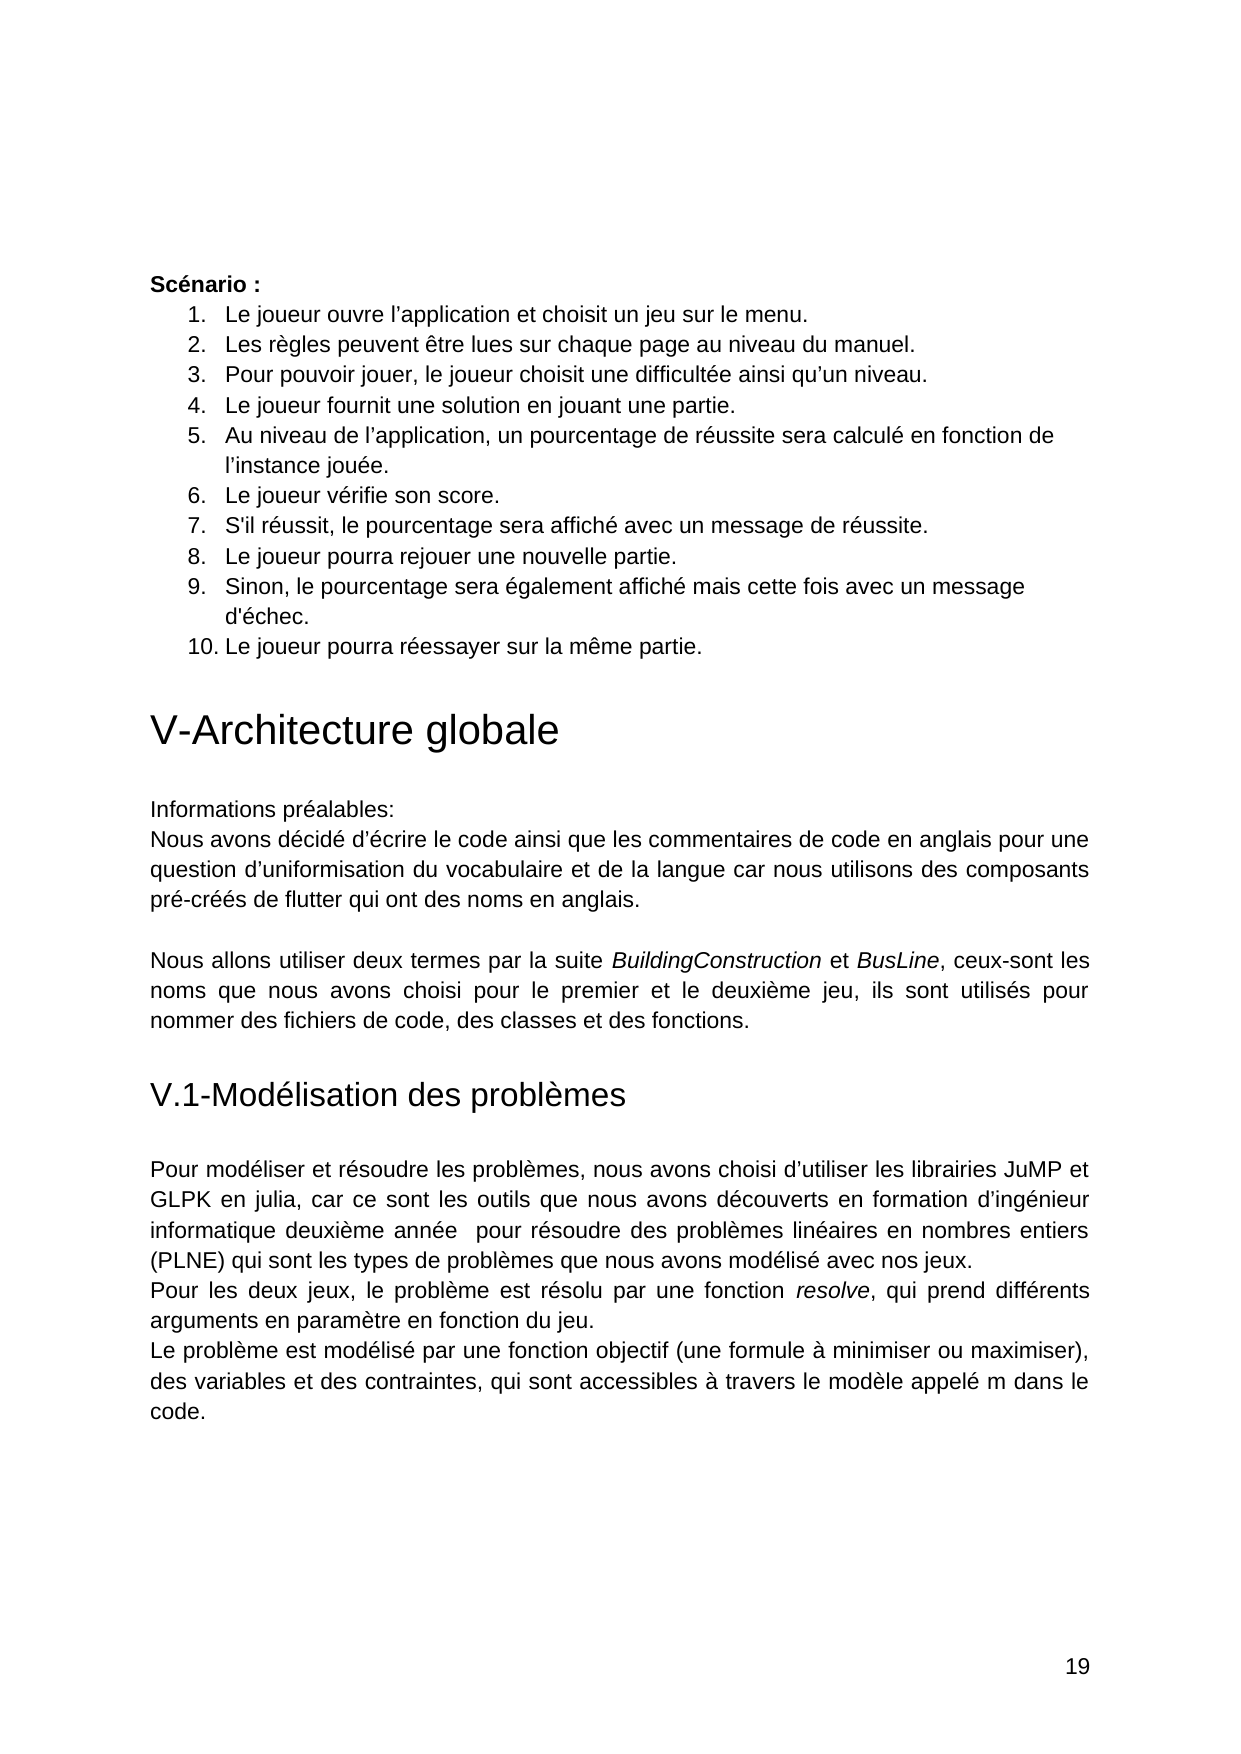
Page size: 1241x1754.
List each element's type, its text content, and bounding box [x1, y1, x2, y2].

subtitle V-Architecture globale [150, 705, 1090, 753]
list Les règles peuvent être lues sur chaque page au niveau du manuel. [187, 331, 1090, 358]
list Le joueur fournit une solution en jouant une partie. [187, 392, 1090, 418]
list Le joueur pourra réessayer sur la même partie. [187, 633, 1090, 660]
list Le joueur pourra rejouer une nouvelle partie. [187, 543, 1090, 569]
text Nous allons utiliser deux termes par la suite BuildingConstruction et BusLine, ceux-sont les noms que nous avons choisi pour le premier et le deuxième jeu, ils sont utilisés pour nommer des fichiers de code, des classes et des fonctions. [150, 947, 1090, 1034]
list S'il réussit, le pourcentage sera affiché avec un message de réussite. [187, 512, 1090, 539]
list Le joueur ouvre l’application et choisit un jeu sur le menu. [187, 301, 1090, 327]
text Pour les deux jeux, le problème est résolu par une fonction resolve, qui prend différents arguments en paramètre en fonction du jeu. [150, 1277, 1090, 1333]
text Informations préalables: [150, 796, 1090, 822]
subtitle V.1-Modélisation des problèmes [150, 1075, 1090, 1113]
text Le problème est modélisé par une fonction objectif (une formule à minimiser ou maximiser), des variables et des contraintes, qui sont accessibles à travers le modèle appelé m dans le code. [150, 1337, 1090, 1424]
list Pour pouvoir jouer, le joueur choisit une difficultée ainsi qu’un niveau. [187, 361, 1090, 388]
list Au niveau de l’application, un pourcentage de réussite sera calculé en fonction de l’instance jouée. [187, 422, 1090, 478]
text Nous avons décidé d’écrire le code ainsi que les commentaires de code en anglais pour une question d’uniformisation du vocabulaire et de la langue car nous utilisons des composants pré-créés de flutter qui ont des noms en anglais. [150, 826, 1090, 913]
list Sinon, le pourcentage sera également affiché mais cette fois avec un message d'échec. [187, 573, 1090, 629]
list Le joueur vérifie son score. [187, 482, 1090, 509]
text Scénario : [150, 271, 1090, 297]
text Pour modéliser et résoudre les problèmes, nous avons choisi d’utiliser les librairies JuMP et GLPK en julia, car ce sont les outils que nous avons découverts en formation d’ingénieur informatique deuxième année pour résoudre des problèmes linéaires en nombres entiers (PLNE) qui sont les types de problèmes que nous avons modélisé avec nos jeux. [150, 1156, 1090, 1273]
